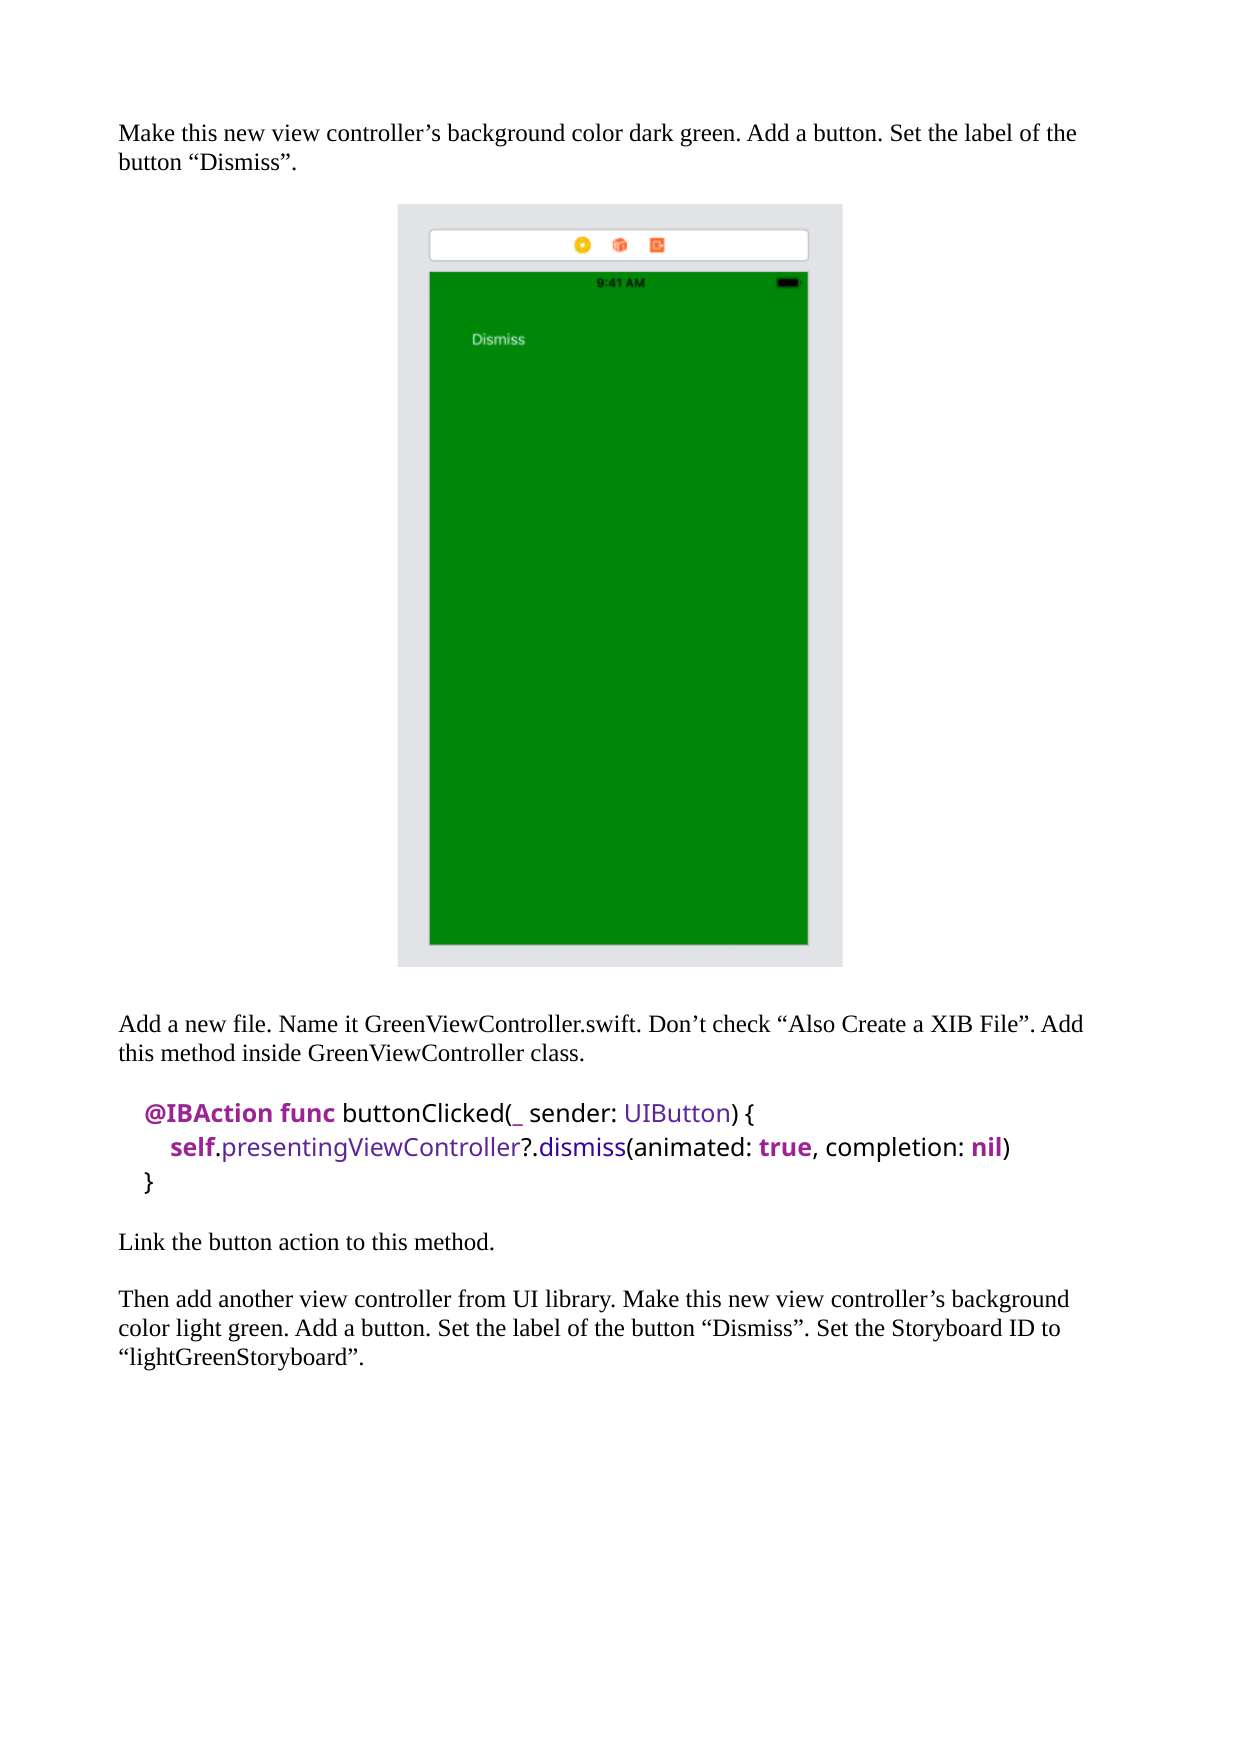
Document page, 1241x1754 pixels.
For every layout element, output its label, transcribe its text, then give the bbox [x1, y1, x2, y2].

picture [397, 204, 843, 967]
text Add a new file. Name it GreenViewController.swift. Don’t check “Also Create a XIB File”. Add this method inside GreenViewController class. [118, 1009, 1122, 1067]
text Link the button action to this method. [118, 1227, 1122, 1255]
text Then add another view controller from UI library. Make this new view controller’s background color light green. Add a button. Set the label of the button “Dismiss”. Set the Storyboard ID to “lightGreenStoryboard”. [118, 1284, 1122, 1370]
text self.presentingViewController?.dismiss(animated: true, completion: nil) [118, 1130, 1122, 1164]
text } [118, 1164, 1122, 1198]
text Make this new view controller’s background color dark green. Add a button. Set the label of the button “Dismiss”. [118, 118, 1122, 176]
text @IBAction func buttonClicked(_ sender: UIButton) { [118, 1096, 1122, 1130]
